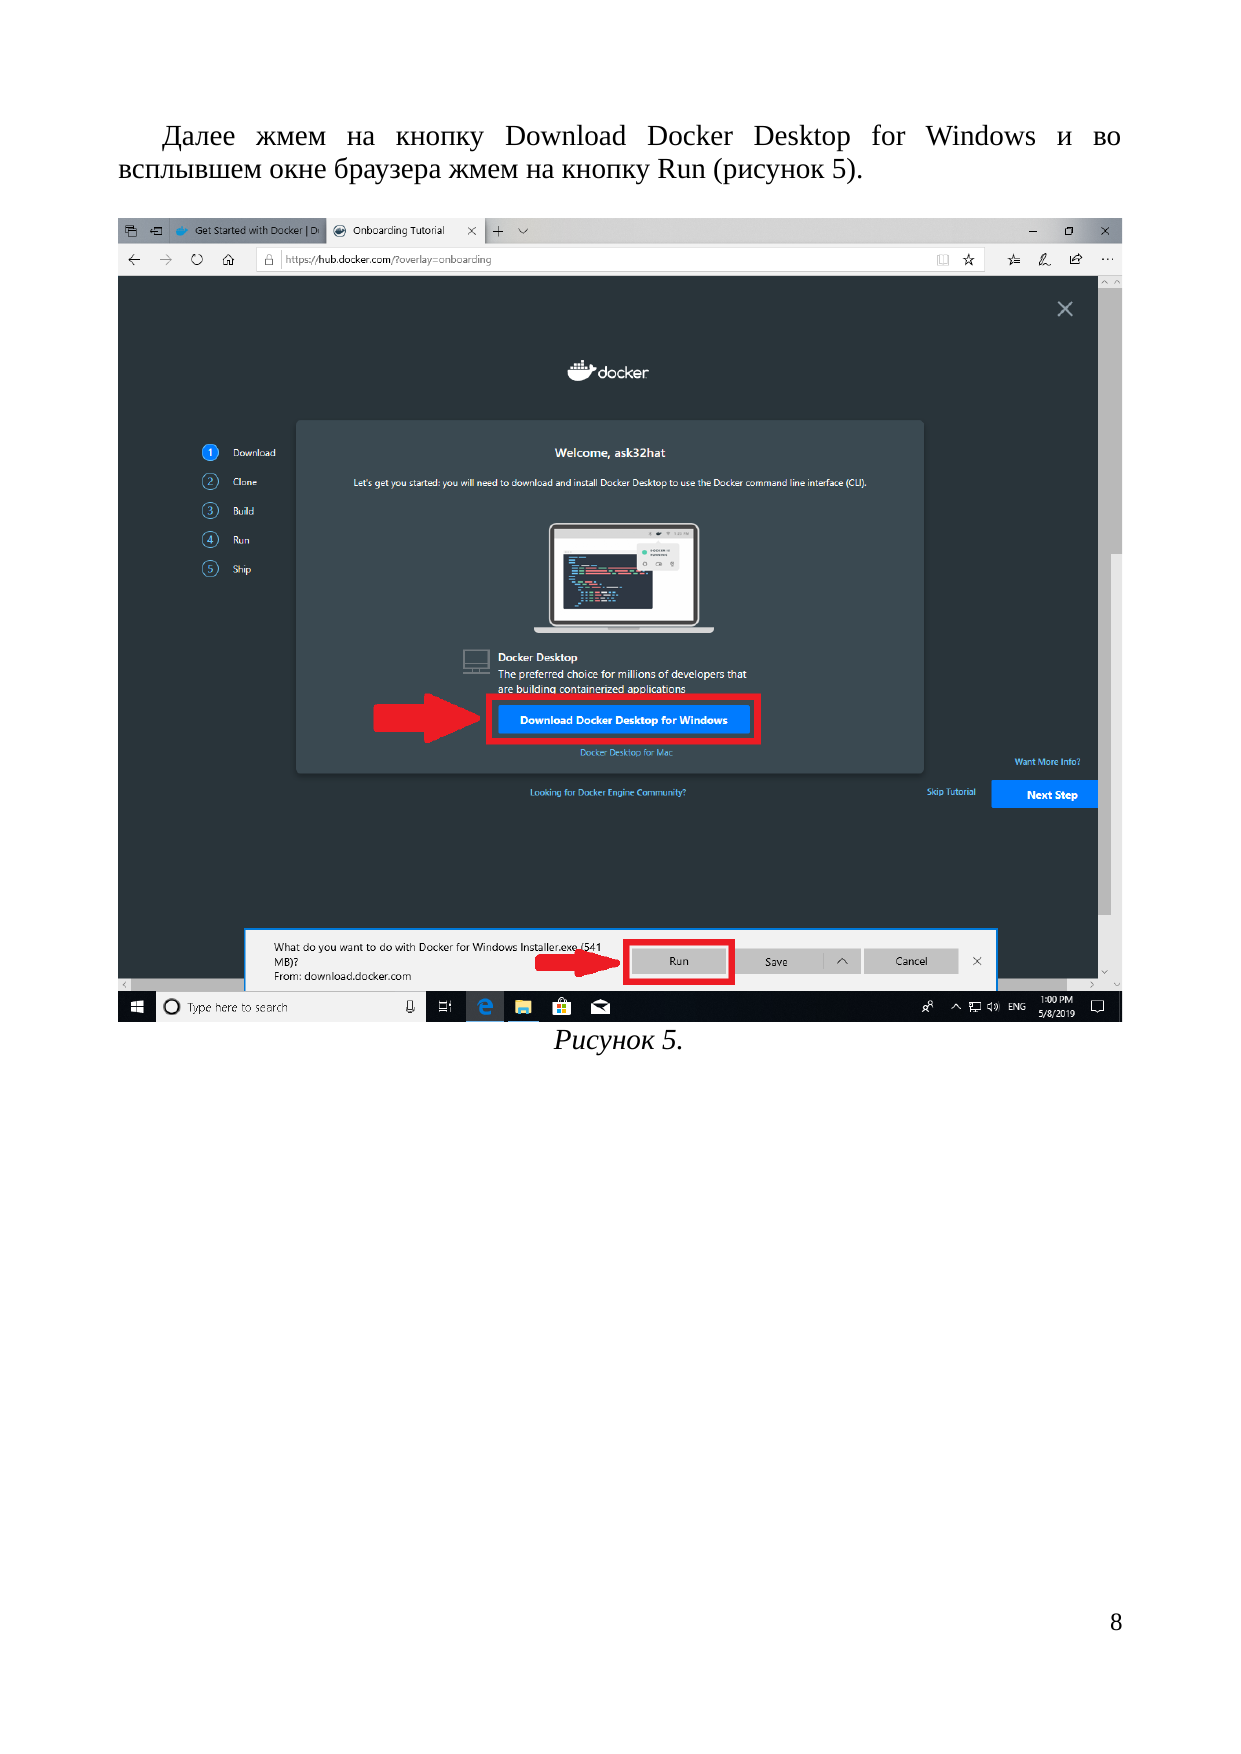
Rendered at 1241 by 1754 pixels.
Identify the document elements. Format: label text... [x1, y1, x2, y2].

picture [118, 218, 1123, 1022]
text Рисунок 5. [118, 1022, 1122, 1055]
text Далее жмем на кнопку Download Docker Desktop for Windows и во всплывшем окне браузера жмем на кнопку Run (рисунок 5). [118, 118, 1122, 185]
